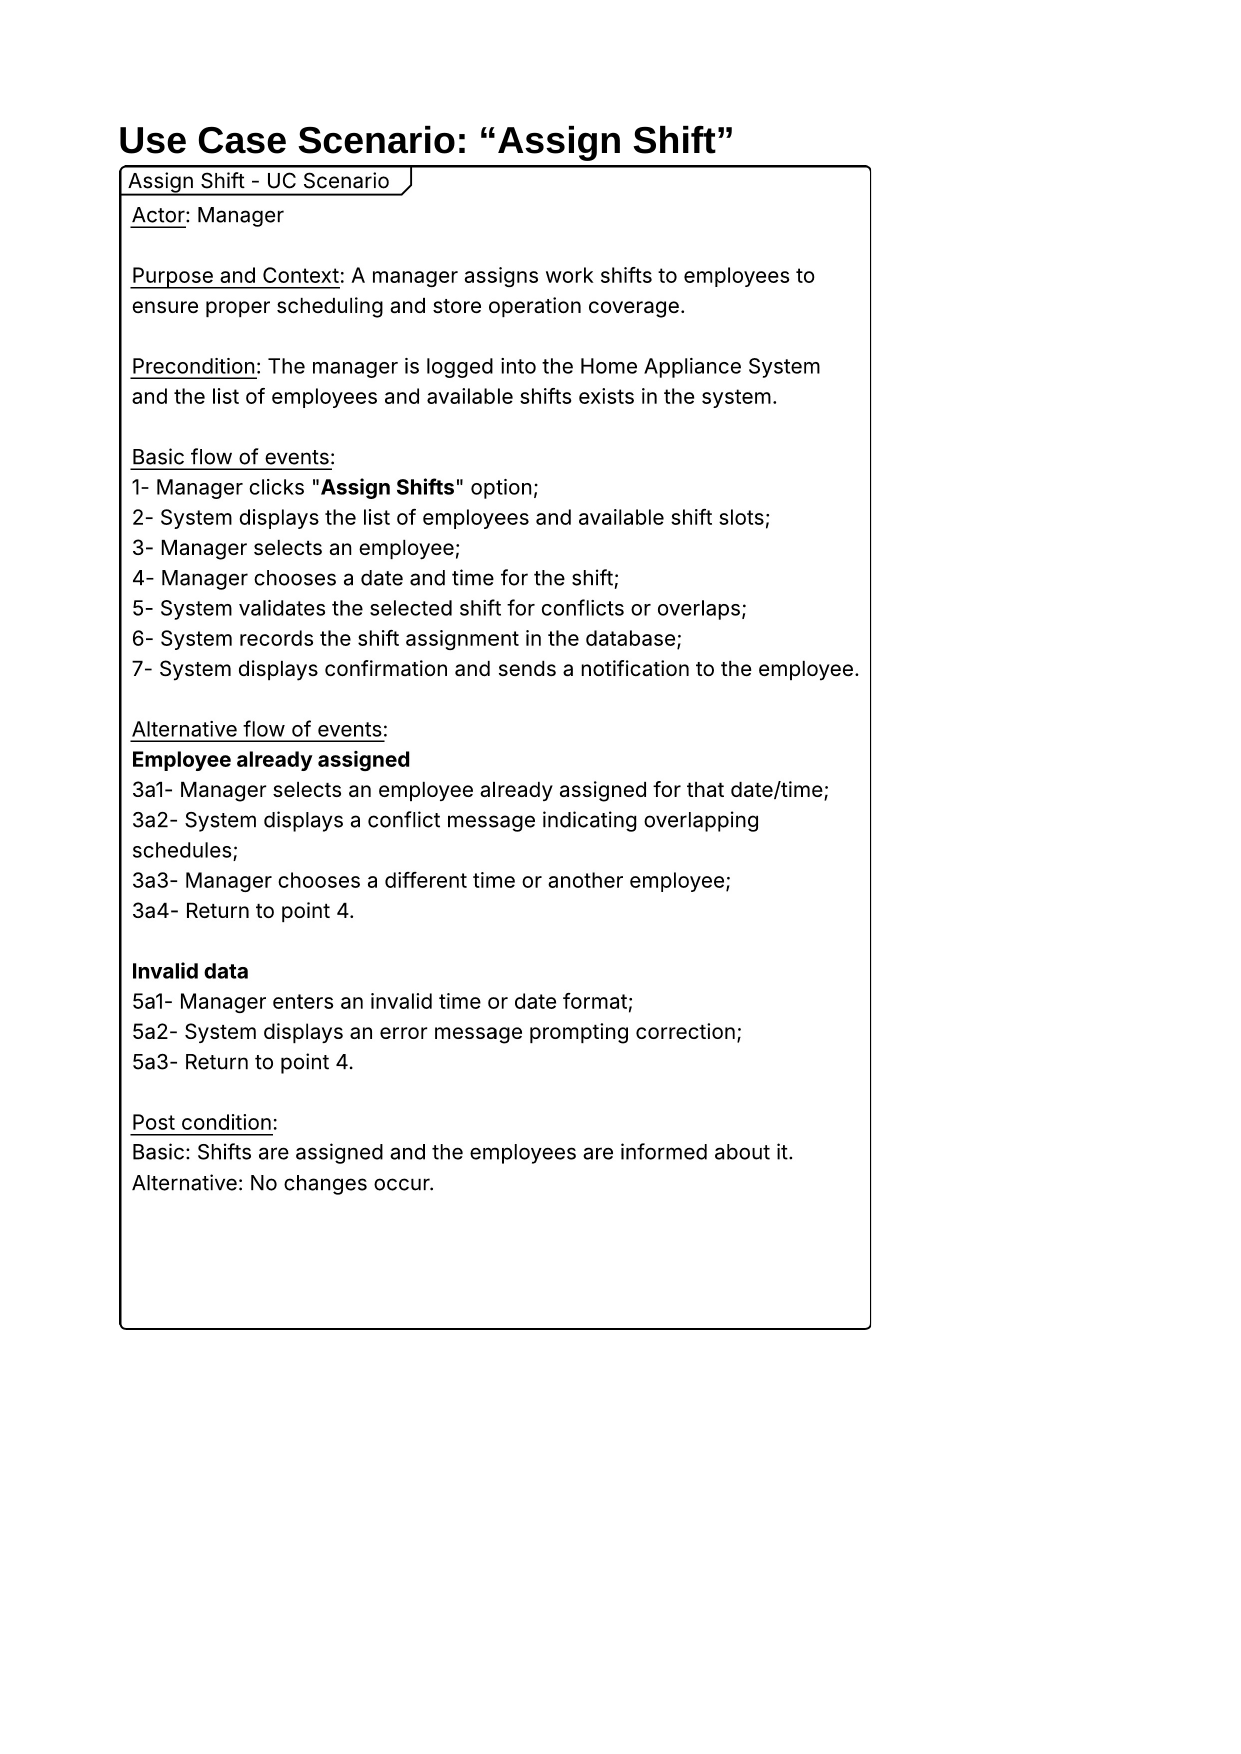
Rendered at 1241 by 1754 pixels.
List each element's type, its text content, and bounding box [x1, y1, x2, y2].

picture [119, 165, 872, 1330]
subtitle Use Case Scenario: “Assign Shift” [118, 118, 1122, 161]
